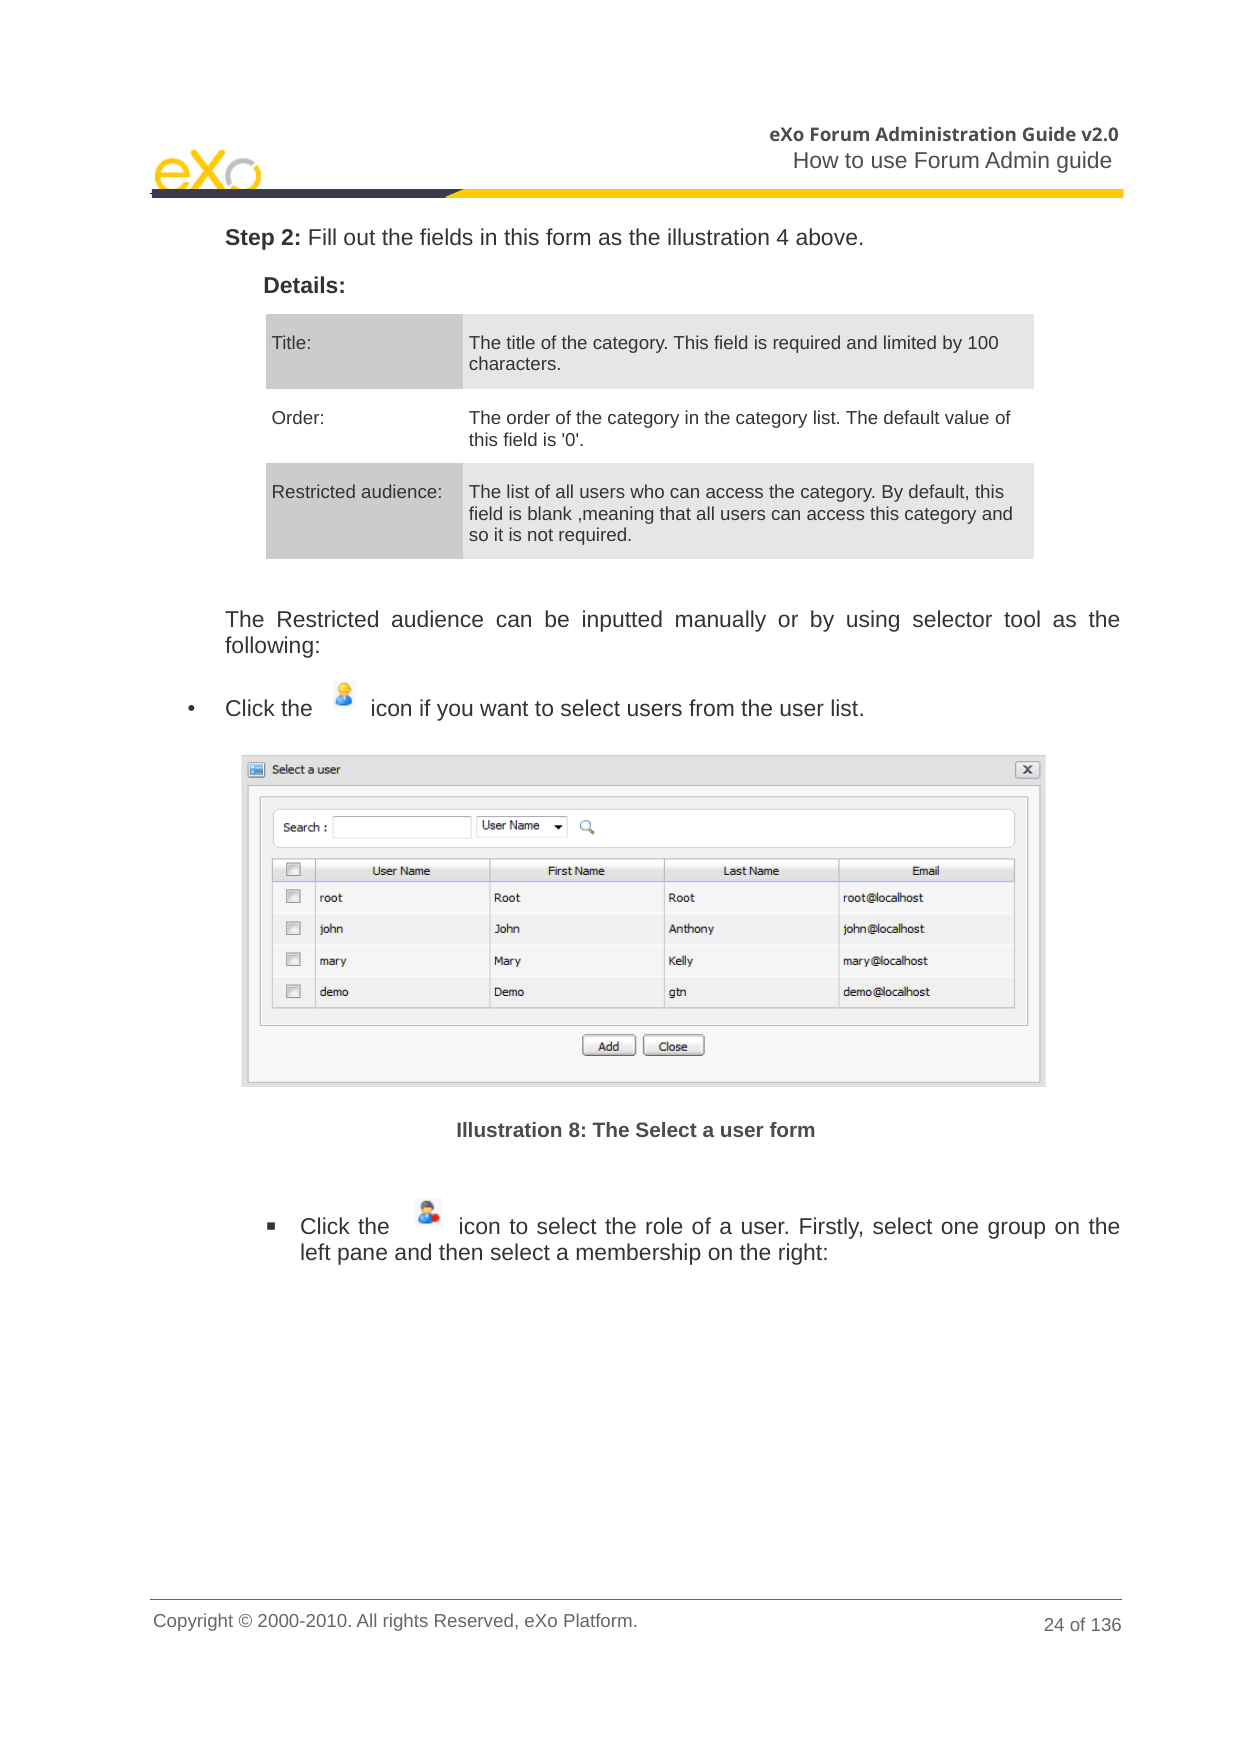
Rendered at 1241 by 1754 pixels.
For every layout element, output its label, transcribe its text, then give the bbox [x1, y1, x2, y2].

list Details: [187, 272, 1122, 299]
list The Restricted audience can be inputted manually or by using selector tool as the following: [187, 606, 1122, 658]
picture [333, 681, 357, 709]
table_cell Order: [266, 389, 463, 463]
text Illustration 8: The Select a user form [162, 813, 1110, 1142]
picture [414, 1198, 443, 1227]
table_cell Restricted audience: [266, 463, 463, 559]
picture [151, 149, 1124, 198]
list Click the icon if you want to select users from the user list. [187, 673, 1122, 721]
table_cell The order of the category in the category list. The default value of this field is '0'. [463, 389, 1034, 463]
table_cell The list of all users who can access the category. By default, this field is blank ,meaning that all users can access this category and so it is not required. [463, 463, 1034, 559]
list Click the icon to select the role of a user. Firstly, select one group on the left pane and then select a membership on the right: [262, 1191, 1122, 1266]
picture [241, 755, 1046, 1087]
table_header Title: [266, 314, 463, 389]
list Step 2: Fill out the fields in this form as the illustration 4 above. [187, 223, 1122, 250]
table_header The title of the category. This field is required and limited by 100 characters. [463, 314, 1034, 389]
